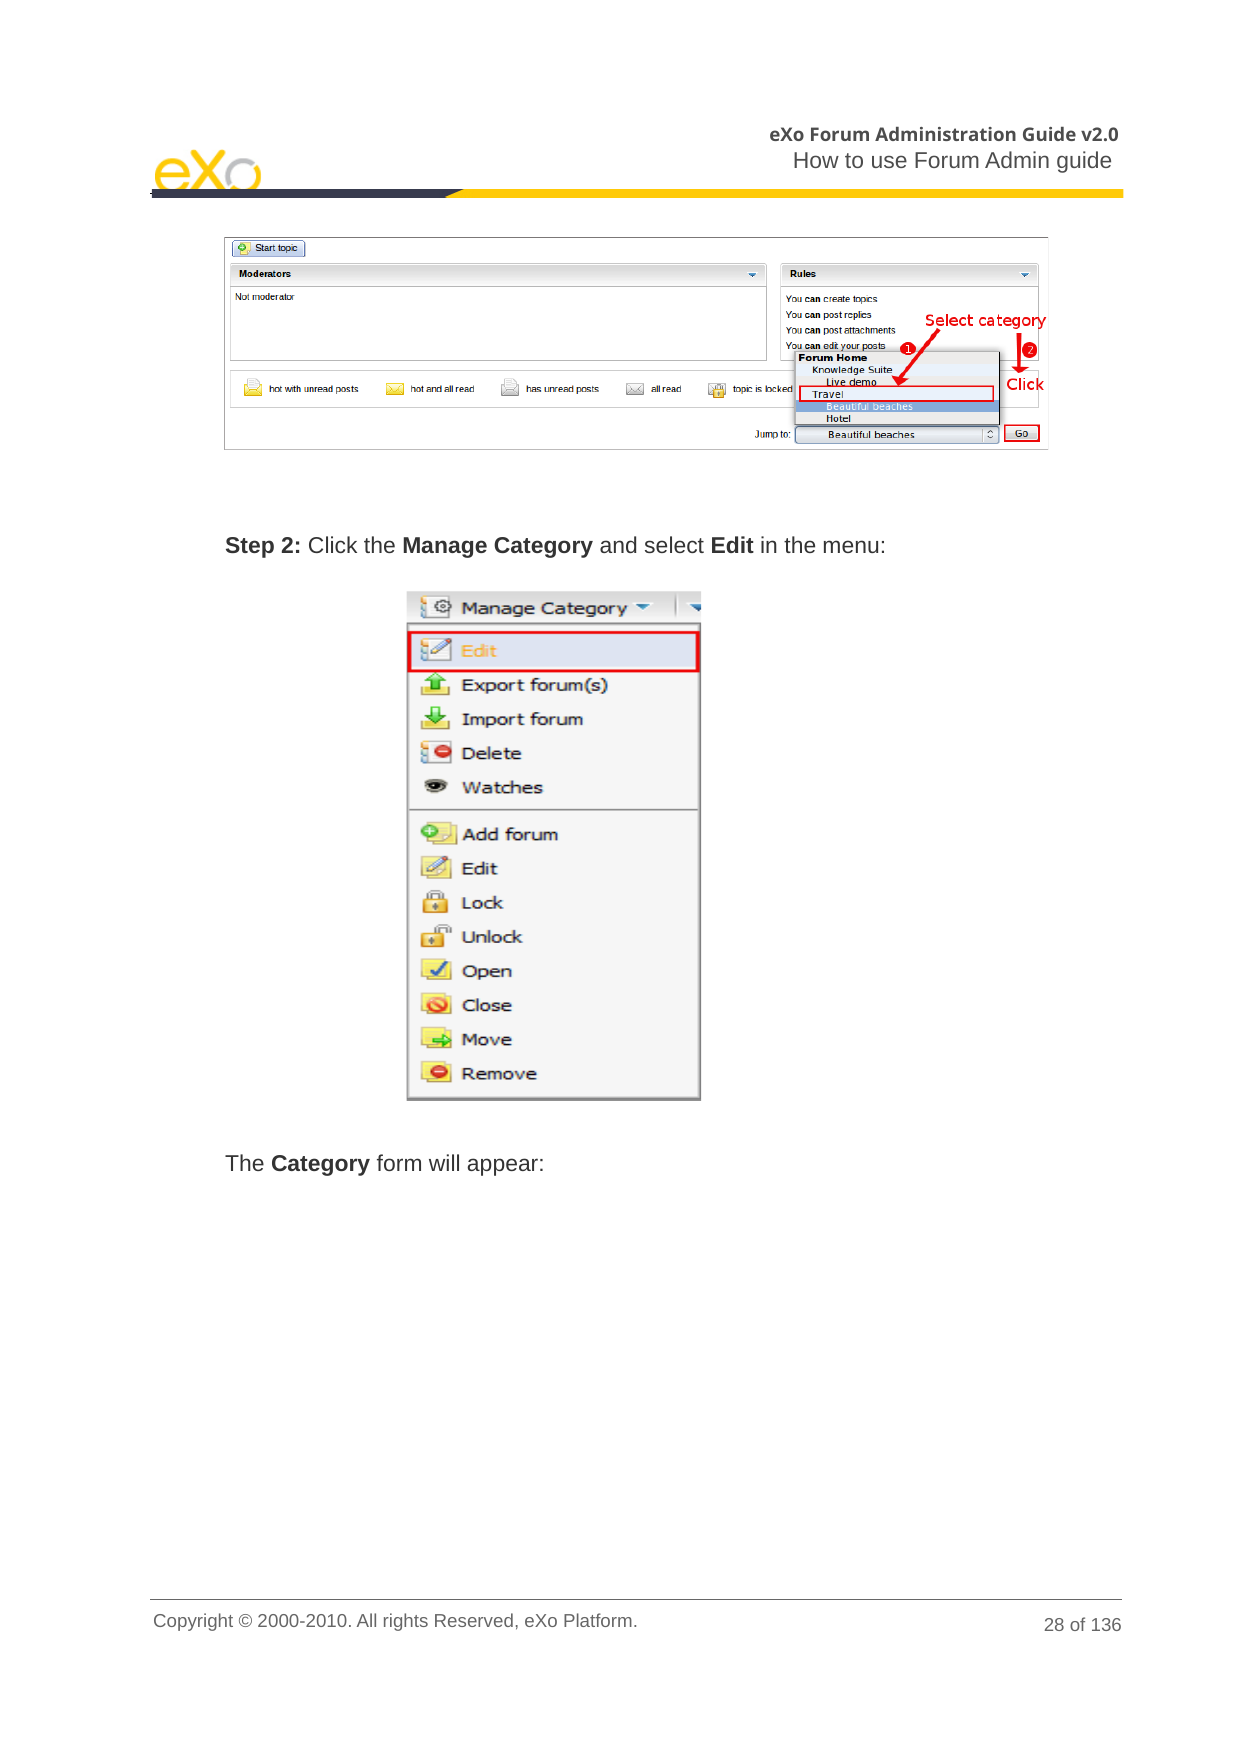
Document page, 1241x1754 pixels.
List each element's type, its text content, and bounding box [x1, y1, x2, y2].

list Step 2: Click the Manage Category and select Edit in the menu: [187, 532, 1122, 559]
picture [151, 149, 1124, 198]
list The Category form will appear: [187, 1149, 1122, 1176]
picture [406, 590, 702, 1101]
picture [224, 237, 1049, 450]
